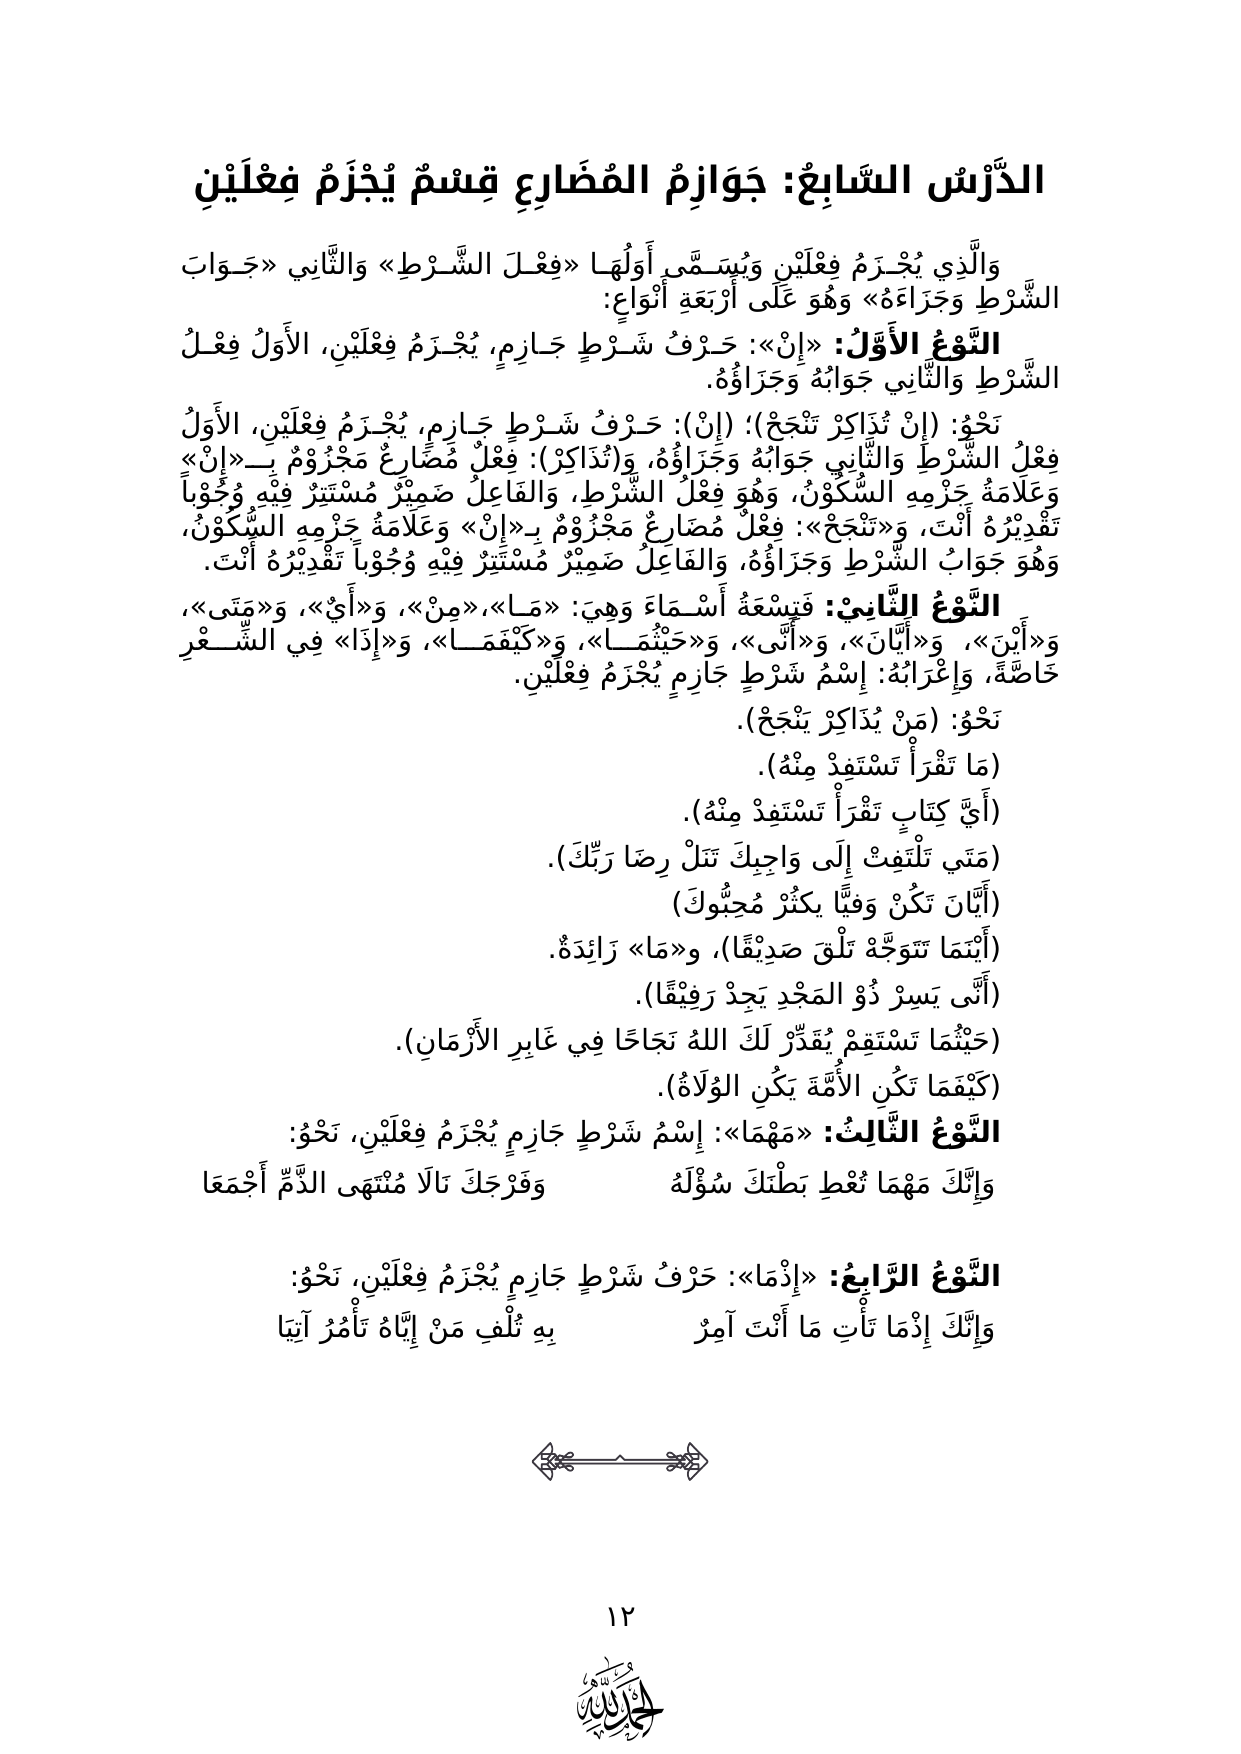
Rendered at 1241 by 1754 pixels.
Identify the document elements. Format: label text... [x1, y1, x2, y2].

text (أَيَّانَ تَكُنْ وَفيًّا يكثُرْ مُحِبُّوكَ) [180, 886, 1060, 920]
text (مَتَي تَلْتَفِتْ إِلَى وَاجِبِكَ تَنَلْ رِضَا رَبِّكَ). [180, 840, 1060, 874]
table_header بِهِ تُلْفِ مَنْ إِيَّاهُ تَأْمُرُ آتِيَا [180, 1299, 620, 1356]
picture [531, 1442, 709, 1481]
text (أَيَّ كِتَابٍ تَقْرَأْ تَسْتَفِدْ مِنْهُ). [180, 794, 1060, 828]
text النَّوْعُ الأَوَّلُ: «إِنْ»: حَرْفُ شَرْطٍ جَازِمٍ، يُجْزَمُ فِعْلَيْنِ، الأَوَلُ فِعْلُ الشَّرْطِ وَالثَّانِي جَوَابُهُ وَجَزَاؤُهُ. [180, 327, 1060, 395]
picture [565, 1643, 676, 1754]
text وَالَّذِي يُجْزَمُ فِعْلَيْنِ وَيُسَمَّى أَوَلُهَا «فِعْلَ الشَّرْطِ» وَالثَّانِي «جَوَابَ الشَّرْطِ وَجَزَاءَهُ» وَهُوَ عَلَى أَرْبَعَةِ أَنْوَاعٍ: [180, 248, 1060, 316]
text (أَيْنَمَا تَتَوَجَّهْ تَلْقَ صَدِيْقًا)، و«مَا» زَائِدَةٌ. [180, 932, 1060, 966]
text النَّوْعُ الثَّالِثُ: «مَهْمَا»: إِسْمُ شَرْطٍ جَازِمٍ يُجْزَمُ فِعْلَيْنِ، نَحْوُ: [180, 1115, 1060, 1149]
table_header وَفَرْجَكَ نَالَا مُنْتَهَى الذَّمِّ أَجْمَعَا [180, 1155, 620, 1212]
table_header وَإِنَّكَ إِذْمَا تَأْتِ مَا أَنْتَ آمِرٌ [620, 1299, 1060, 1356]
text (كَيْفَمَا تَكُنِ الأُمَّةَ يَكُنِ الوُلَاةُ). [180, 1069, 1060, 1103]
text نَحْوُ: (مَنْ يُذَاكِرْ يَنْجَحْ). [180, 703, 1060, 737]
text (أَنَّى يَسِرْ ذُوْ المَجْدِ يَجِدْ رَفِيْقًا). [180, 978, 1060, 1012]
table_header وَإِنَّكَ مَهْمَا تُعْطِ بَطْنَكَ سُؤْلَهُ [620, 1155, 1060, 1212]
text (مَا تَقْرَأْ تَسْتَفِدْ مِنْهُ). [180, 748, 1060, 782]
subtitle الدَّرْسُ السَّابِعُ: جَوَازِمُ المُضَارِعِ قِسْمٌ يُجْزَمُ فِعْلَيْنِ [180, 146, 1060, 217]
text النَّوْعُ الرَّابِعُ: «إِذْمَا»: حَرْفُ شَرْطٍ جَازِمٍ يُجْزَمُ فِعْلَيْنِ، نَحْوُ: [180, 1259, 1060, 1293]
text (حَيْثُمَا تَسْتَقِمْ يُقَدِّرْ لَكَ اللهُ نَجَاحًا فِي غَابِرِ الأَزْمَانِ). [180, 1023, 1060, 1057]
text نَحْوُ: (إِنْ تُذَاكِرْ تَنْجَحْ)؛ (إِنْ): حَرْفُ شَرْطٍ جَازِمٍ، يُجْزَمُ فِعْلَيْنِ، الأَوَلُ فِعْلُ الشَّرْطِ وَالثَّانِي جَوَابُهُ وَجَزَاؤُهُ، وَ(تُذَاكِرْ): فِعْلٌ مُضَارِعٌ مَجْزُوْمٌ بِـ«إِنْ» وَعَلَامَةُ جَزْمِهِ السُّكُوْنُ، وَهُوَ فِعْلُ الشَّرْطِ، وَالفَاعِلُ ضَمِيْرٌ مُسْتَتِرٌ فِيْهِ وُجُوْباً تَقْدِيْرُهُ أَنْتَ، وَ«تَنْجَحْ»: فِعْلٌ مُضَارِعٌ مَجْزُوْمٌ بِـ«إِنْ» وَعَلَامَةُ جَزْمِهِ السُّكُوْنُ، وَهُوَ جَوَابُ الشَّرْطِ وَجَزَاؤُهُ، وَالفَاعِلُ ضَمِيْرٌ مُسْتَتِرٌ فِيْهِ وُجُوْباً تَقْدِيْرُهُ أَنْتَ. [180, 407, 1060, 577]
text النَّوْعُ الثَّانِيْ: فَتِسْعَةُ أَسْمَاءَ وَهِيَ: «مَا»،«مِنْ»، وَ«أَيٌ»، وَ«مَتَى»، وَ«أَيْنَ»، وَ«أَيَّانَ»، وَ«أَنَّى»، وَ«حَيْثُمَا»، وَ«كَيْفَمَا»، وَ«إِذَا» فِي الشِّعْرِ خَاصَّةً، وَإِعْرَابُهُ: إِسْمُ شَرْطٍ جَازِمٍ يُجْزَمُ فِعْلَيْنِ. [180, 589, 1060, 691]
